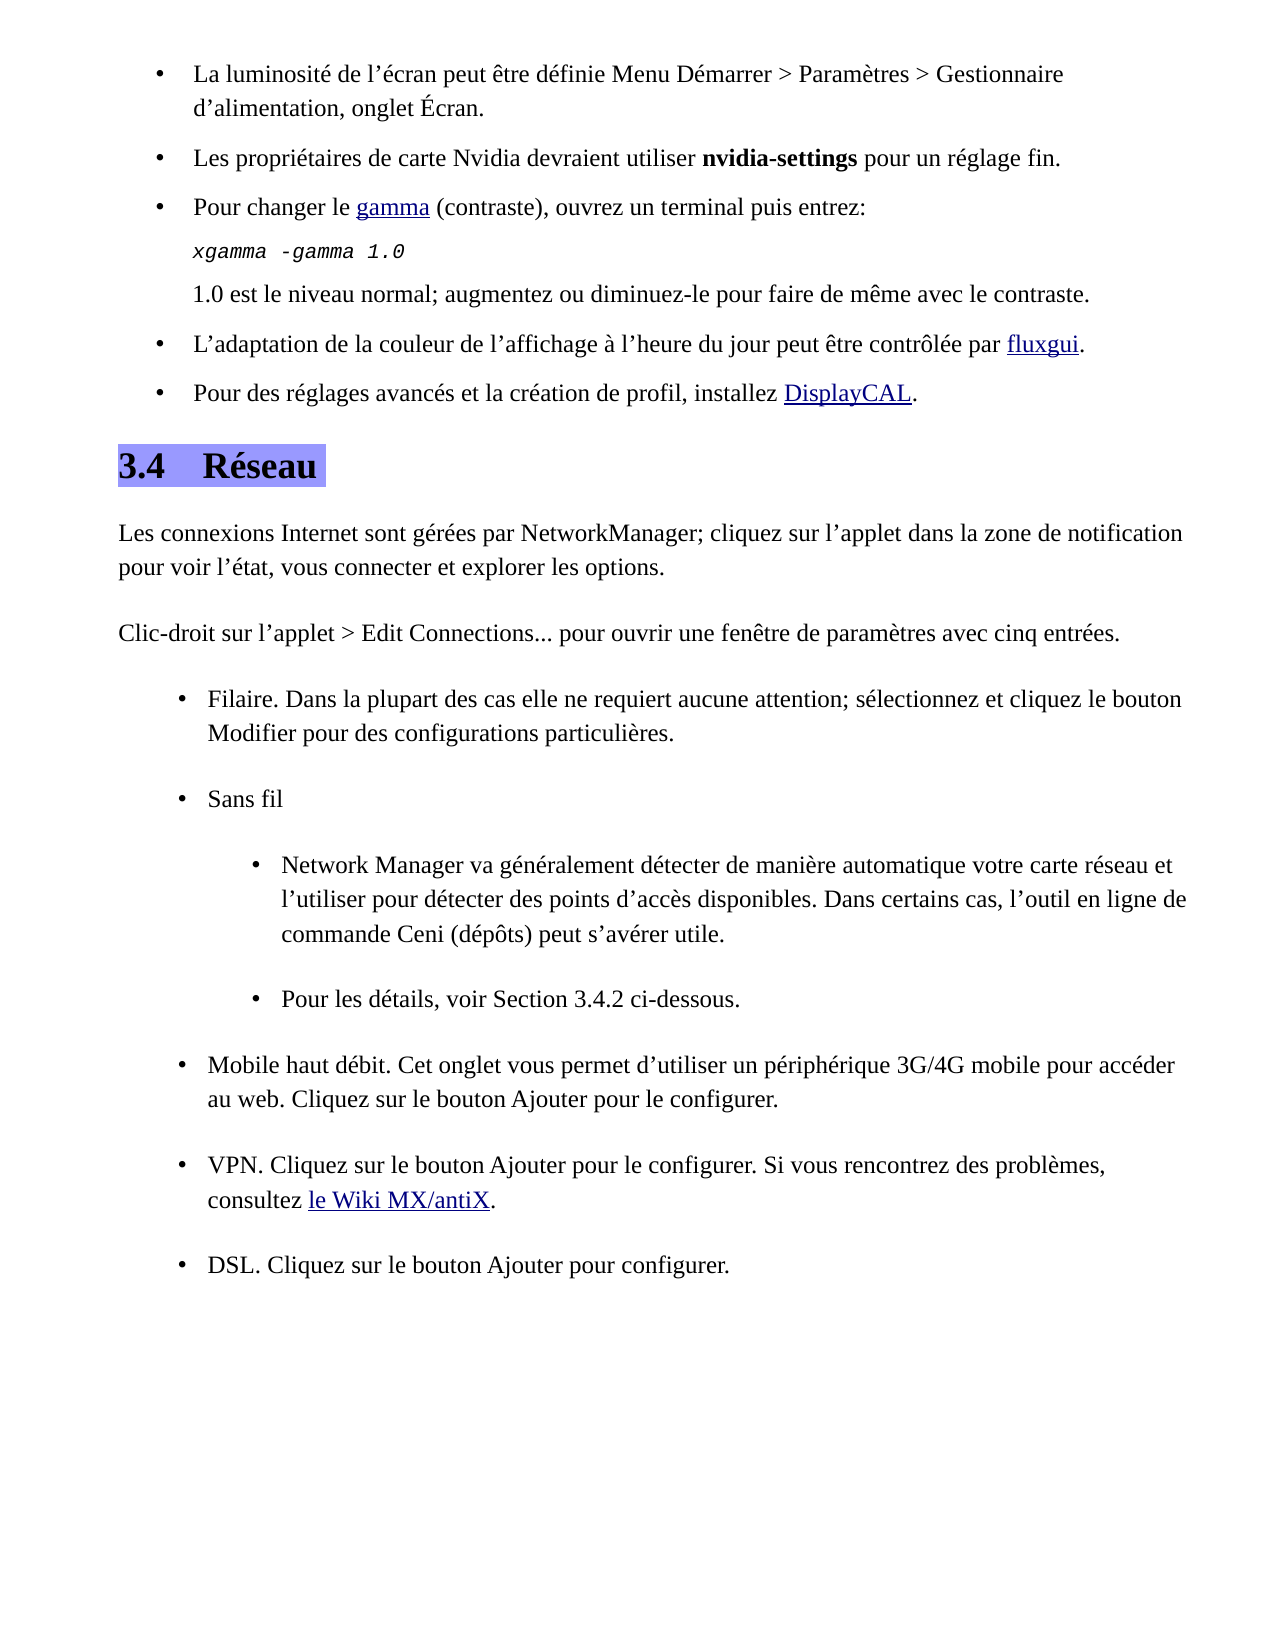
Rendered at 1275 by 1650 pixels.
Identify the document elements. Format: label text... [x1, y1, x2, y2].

list Sans fil [178, 784, 1200, 813]
list L’adaptation de la couleur de l’affichage à l’heure du jour peut être contrôlée par fluxgui. [156, 329, 1216, 358]
list Pour des réglages avancés et la création de profil, installez DisplayCAL. [156, 378, 1216, 407]
list Network Manager va généralement détecter de manière automatique votre carte réseau et l’utiliser pour détecter des points d’accès disponibles. Dans certains cas, l’outil en ligne de commande Ceni (dépôts) peut s’avérer utile. [252, 850, 1200, 947]
list Filaire. Dans la plupart des cas elle ne requiert aucune attention; sélectionnez et cliquez le bouton Modifier pour des configurations particulières. [178, 684, 1200, 747]
text 1.0 est le niveau normal; augmentez ou diminuez-le pour faire de même avec le contraste. [118, 279, 1216, 308]
list La luminosité de l’écran peut être définie Menu Démarrer > Paramètres > Gestionnaire d’alimentation, onglet Écran. [156, 59, 1216, 122]
list DSL. Cliquez sur le bouton Ajouter pour configurer. [178, 1251, 1200, 1279]
text Les connexions Internet sont gérées par NetworkManager; cliquez sur l’applet dans la zone de notification pour voir l’état, vous connecter et explorer les options. [118, 518, 1216, 581]
list Les propriétaires de carte Nvidia devraient utiliser nvidia-settings pour un réglage fin. [156, 143, 1216, 171]
text xgamma -gamma 1.0 [118, 241, 1216, 264]
list VPN. Cliquez sur le bouton Ajouter pour le configurer. Si vous rencontrez des problèmes, consultez le Wiki MX/antiX. [178, 1150, 1200, 1213]
subtitle 3.4 Réseau [118, 443, 1216, 487]
list Pour les détails, voir Section 3.4.2 ci-dessous. [252, 984, 1200, 1013]
text Clic-droit sur l’applet > Edit Connections... pour ouvrir une fenêtre de paramètres avec cinq entrées. [118, 618, 1216, 647]
list Pour changer le gamma (contraste), ouvrez un terminal puis entrez: [156, 192, 1216, 220]
list Mobile haut débit. Cet onglet vous permet d’utiliser un périphérique 3G/4G mobile pour accéder au web. Cliquez sur le bouton Ajouter pour le configurer. [178, 1050, 1200, 1113]
